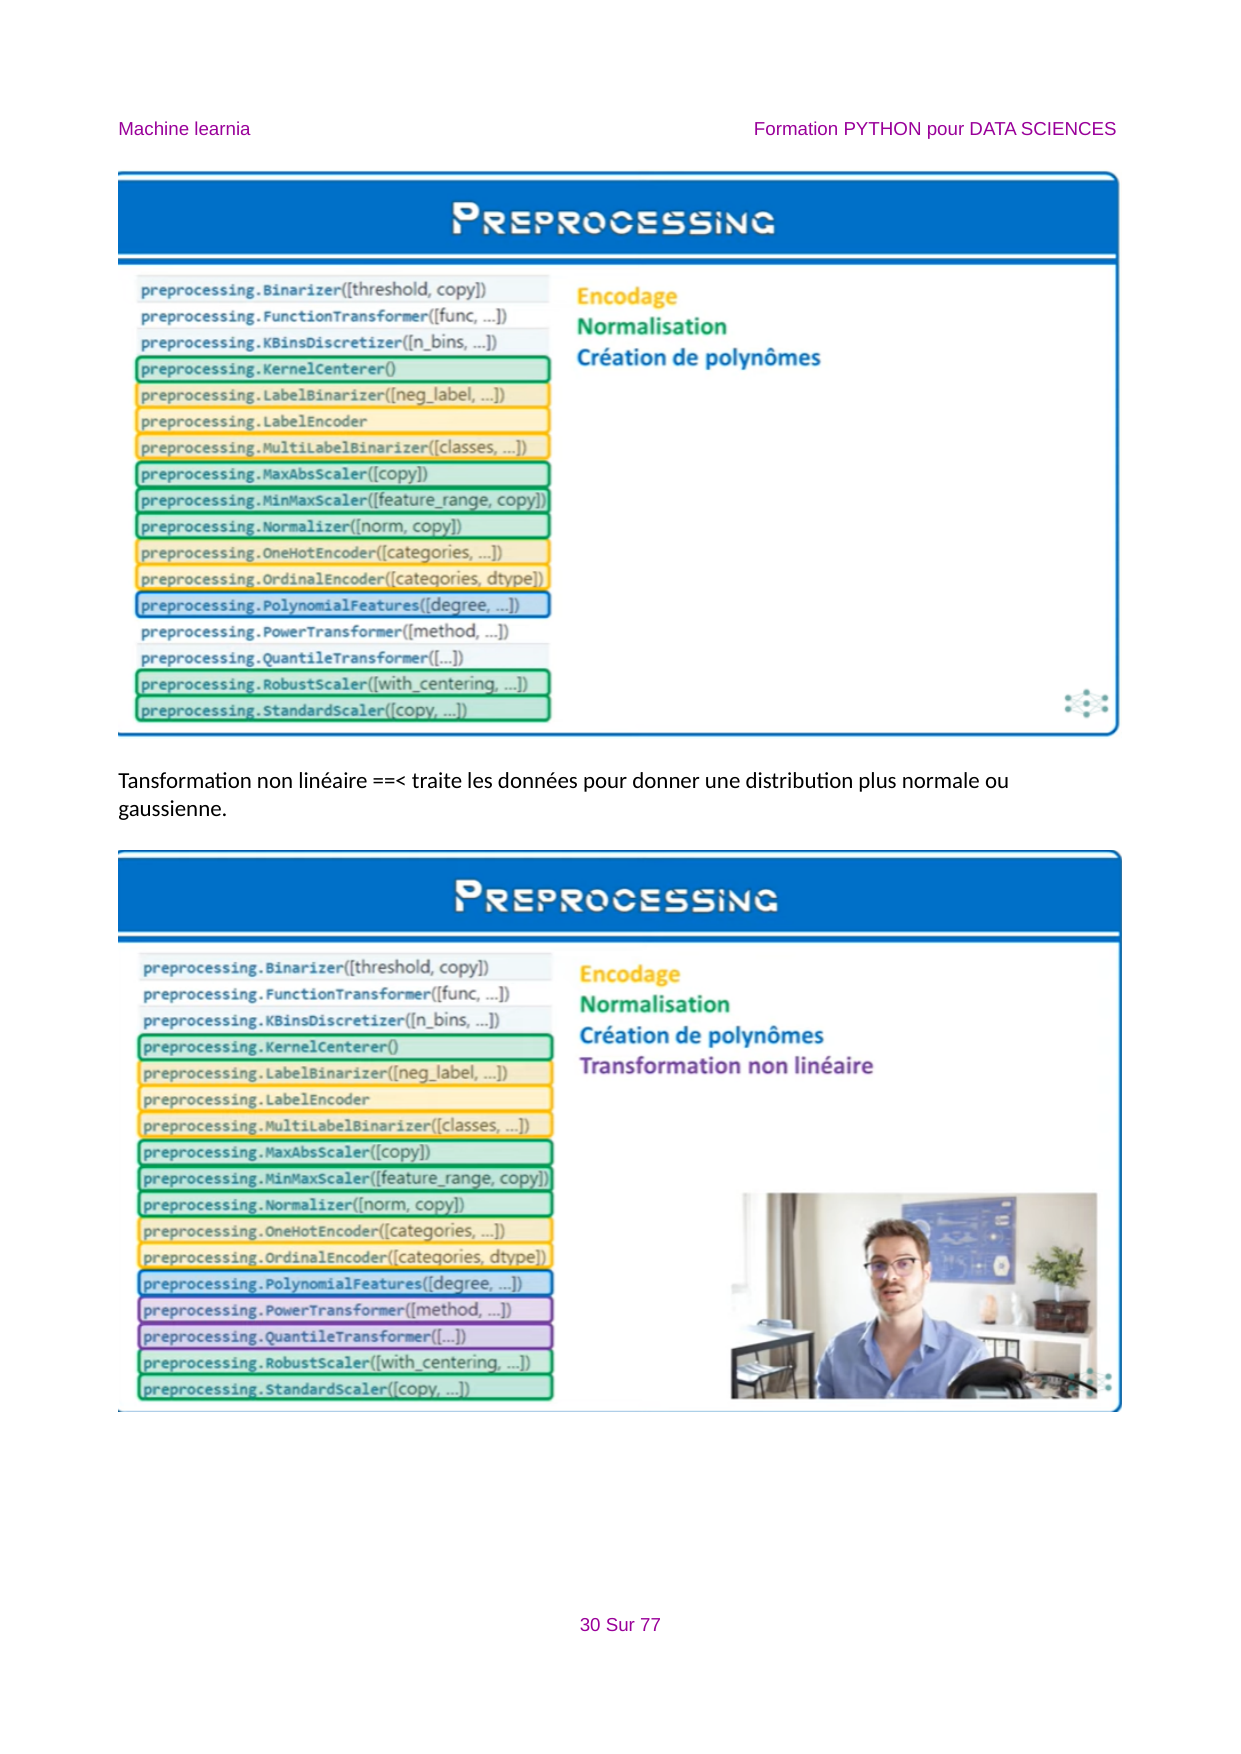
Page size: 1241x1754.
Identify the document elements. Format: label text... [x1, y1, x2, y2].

text Tansformation non linéaire ==< traite les données pour donner une distribution plus normale ou gaussienne. [118, 766, 1122, 822]
picture [118, 169, 1122, 739]
picture [118, 850, 1122, 1412]
